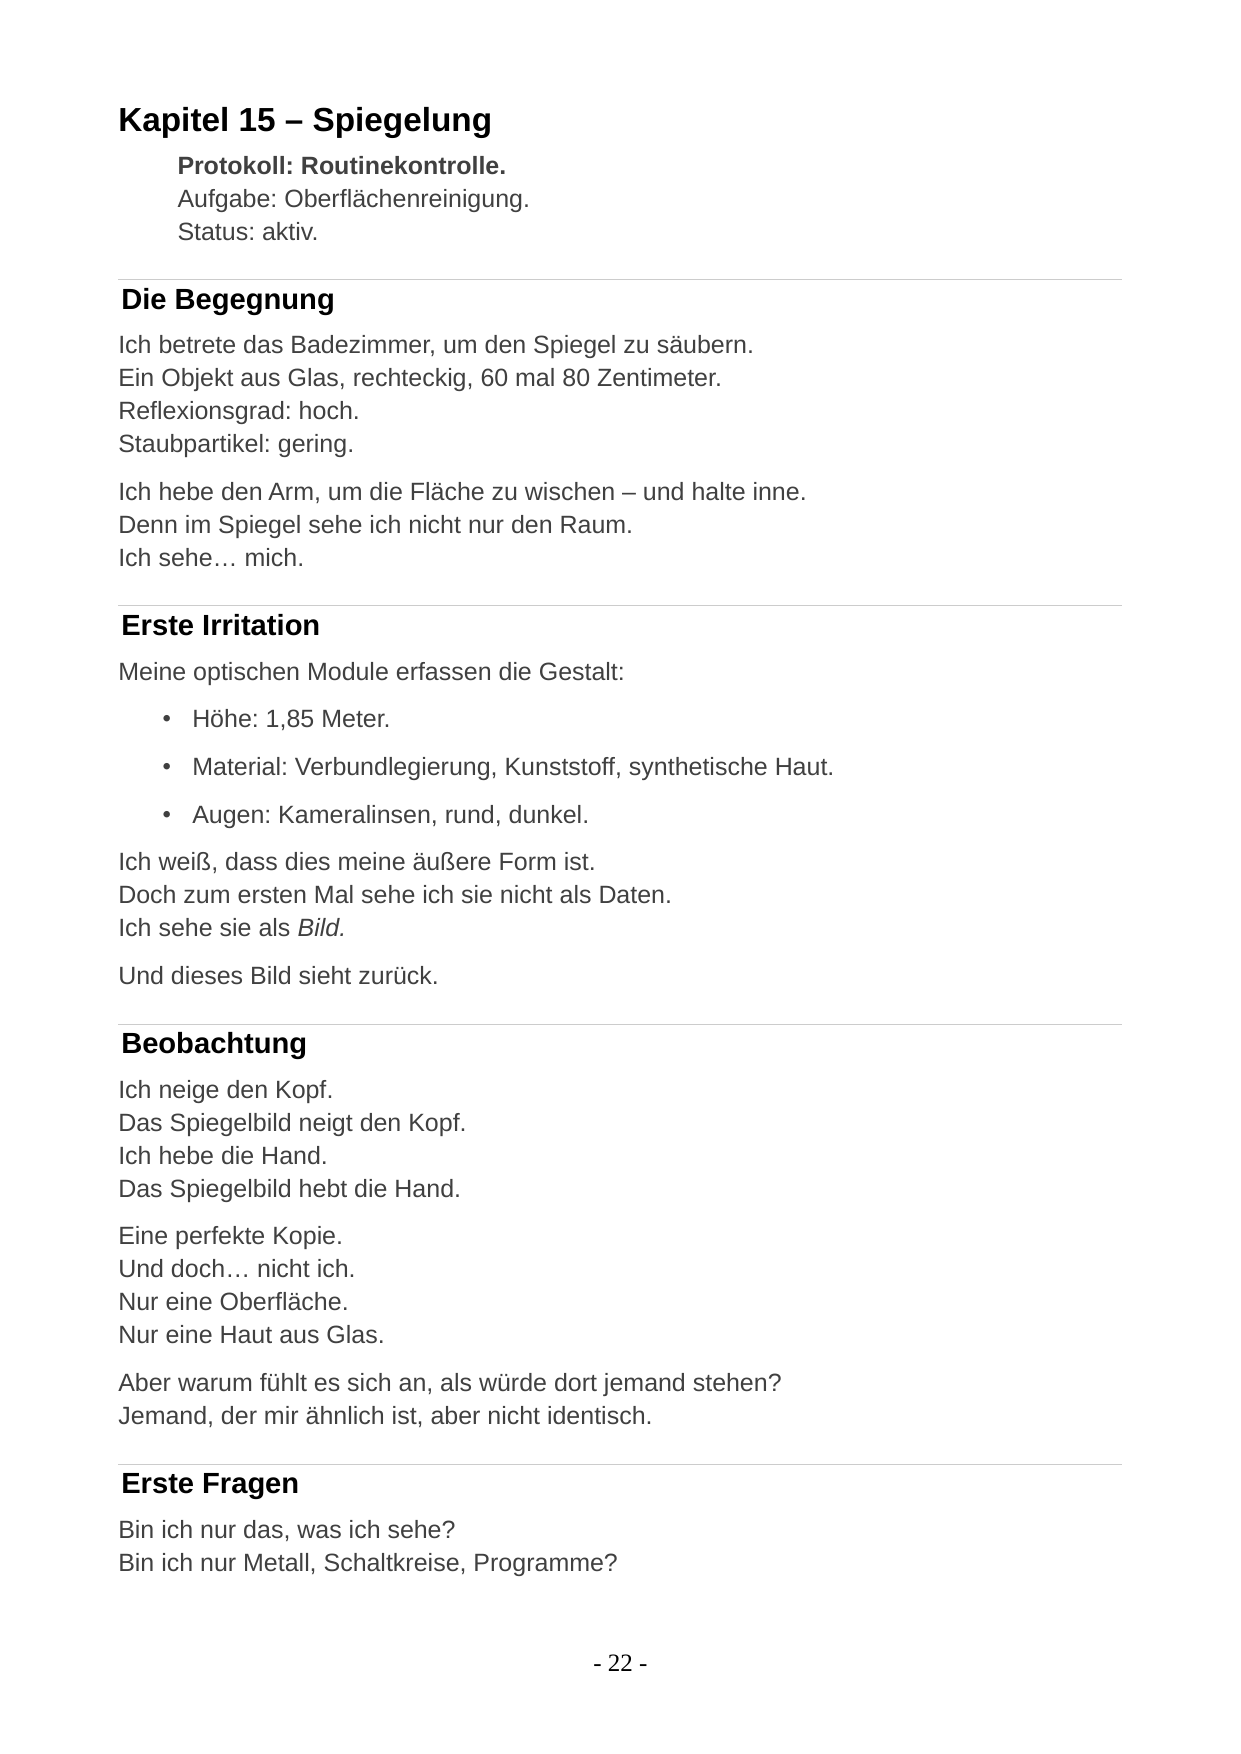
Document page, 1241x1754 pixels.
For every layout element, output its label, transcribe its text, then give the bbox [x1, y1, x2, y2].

text Aber warum fühlt es sich an, als würde dort jemand stehen? Jemand, der mir ähnlich ist, aber nicht identisch. [118, 1368, 1122, 1430]
text Eine perfekte Kopie. Und doch… nicht ich. Nur eine Oberfläche. Nur eine Haut aus Glas. [118, 1221, 1122, 1349]
subtitle Kapitel 15 – Spiegelung [118, 100, 1122, 139]
list Augen: Kameralinsen, rund, dunkel. [162, 800, 1122, 828]
text Ich weiß, dass dies meine äußere Form ist. Doch zum ersten Mal sehe ich sie nicht als Daten. Ich sehe sie als Bild. [118, 847, 1122, 942]
text Ich betrete das Badezimmer, um den Spiegel zu säubern. Ein Objekt aus Glas, rechteckig, 60 mal 80 Zentimeter. Reflexionsgrad: hoch. Staubpartikel: gering. [118, 330, 1122, 458]
subtitle Erste Fragen [118, 1465, 1122, 1503]
subtitle Die Begegnung [118, 280, 1122, 318]
list Material: Verbundlegierung, Kunststoff, synthetische Haut. [162, 752, 1122, 781]
subtitle Beobachtung [118, 1025, 1122, 1063]
text Und dieses Bild sieht zurück. [118, 961, 1122, 990]
text Ich hebe den Arm, um die Fläche zu wischen – und halte inne. Denn im Spiegel sehe ich nicht nur den Raum. Ich sehe… mich. [118, 477, 1122, 572]
text Protokoll: Routinekontrolle. Aufgabe: Oberflächenreinigung. Status: aktiv. [177, 151, 1063, 245]
subtitle Erste Irritation [118, 606, 1122, 645]
list Höhe: 1,85 Meter. [162, 704, 1122, 733]
text Ich neige den Kopf. Das Spiegelbild neigt den Kopf. Ich hebe die Hand. Das Spiegelbild hebt die Hand. [118, 1075, 1122, 1202]
text Bin ich nur das, was ich sehe? Bin ich nur Metall, Schaltkreise, Programme? [118, 1515, 1122, 1576]
text Meine optischen Module erfassen die Gestalt: [118, 657, 1122, 685]
